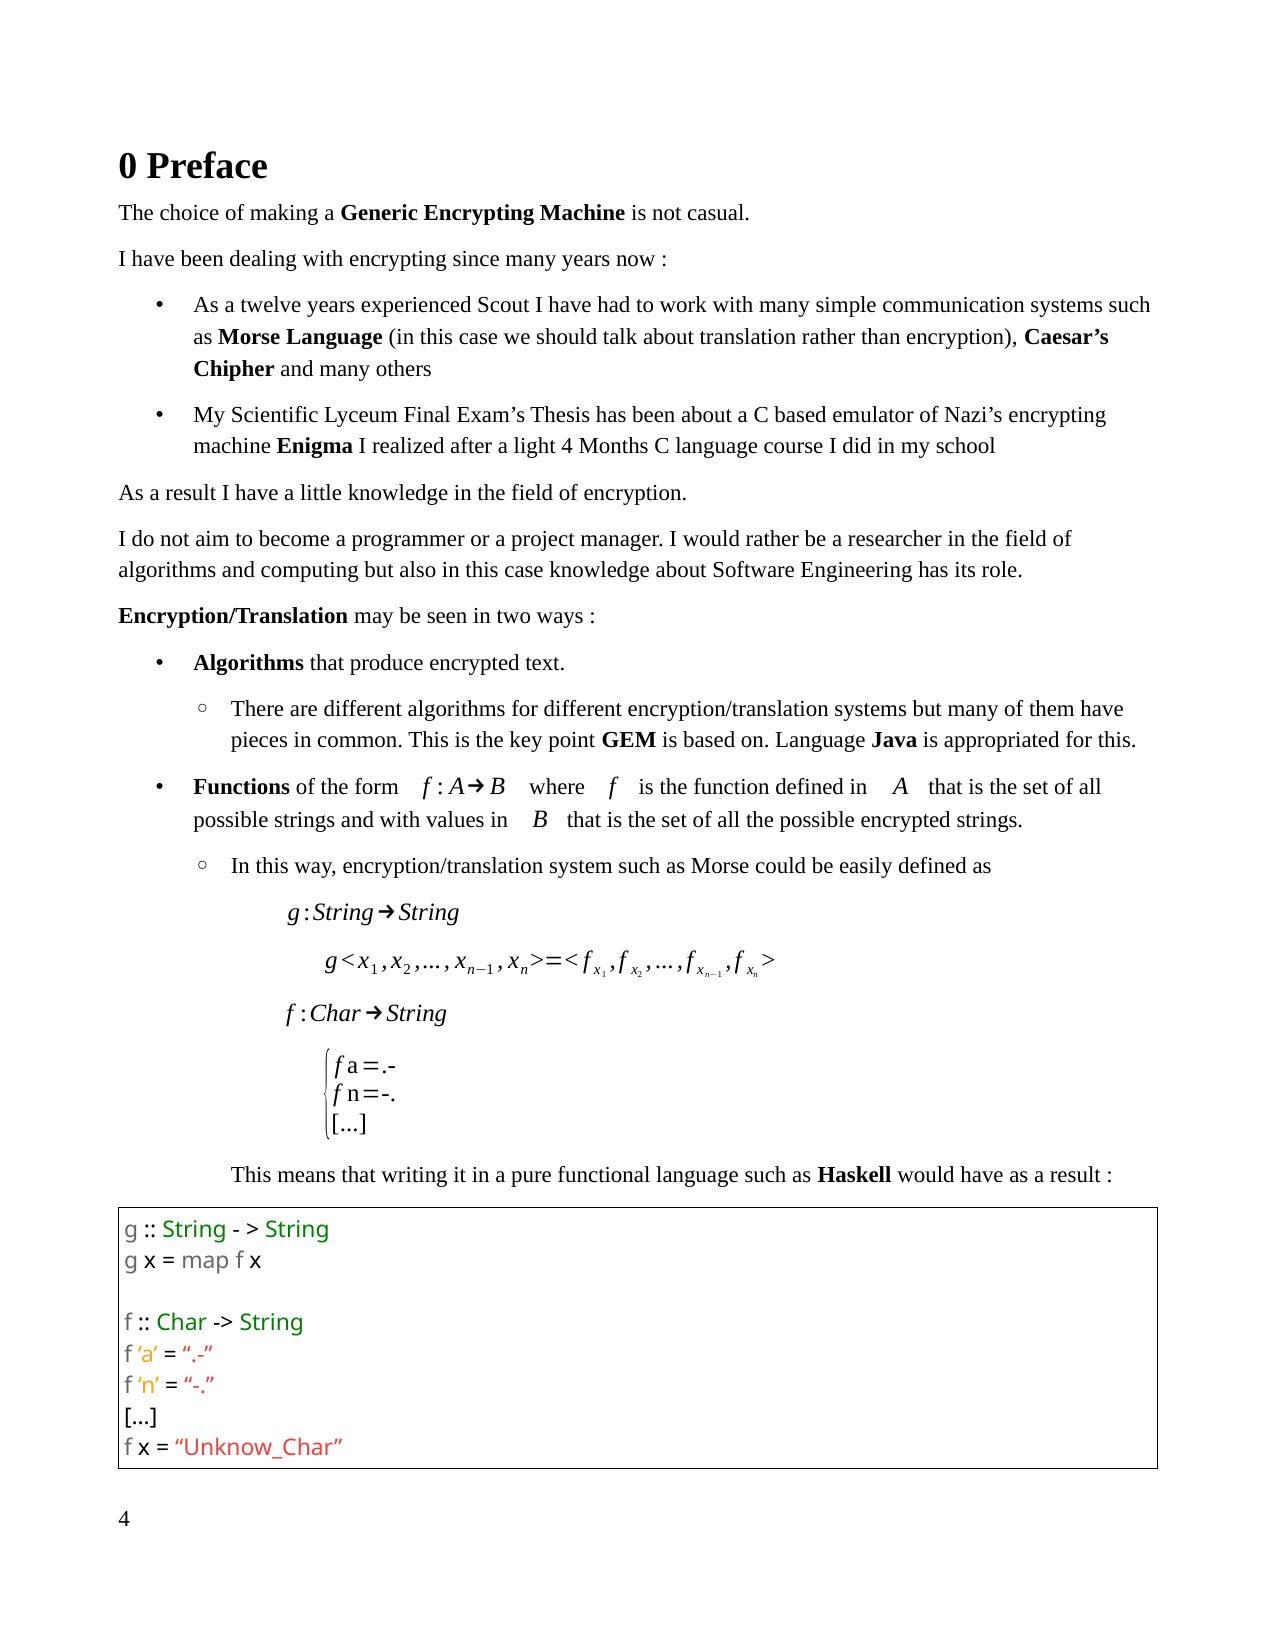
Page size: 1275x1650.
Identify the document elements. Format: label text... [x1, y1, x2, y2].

table_header g :: String - > String g x = map f x f :: Char -> String f ‘a’ = “.-” f ‘n’ = “-.” […] f x = “Unknow_Char” [119, 1208, 1157, 1468]
list Functions of the form where is the function defined in that is the set of all possible strings and with values in that is the set of all the possible encrypted strings. [156, 772, 1157, 833]
list In this way, encryption/translation system such as Morse could be easily defined as [193, 853, 1157, 879]
subtitle 0 Preface [118, 143, 1157, 187]
text I do not aim to become a programmer or a project manager. I would rather be a researcher in the field of algorithms and computing but also in this case knowledge about Software Engineering has its role. [118, 525, 1157, 583]
text I have been dealing with encrypting since many years now : [118, 245, 1157, 272]
text Encryption/Translation may be seen in two ways : [118, 602, 1157, 629]
list Algorithms that produce encrypted text. [156, 648, 1157, 675]
list As a twelve years experienced Scout I have had to work with many simple communication systems such as Morse Language (in this case we should talk about translation rather than encryption), Caesar’s Chipher and many others [156, 292, 1157, 381]
list There are different algorithms for different encryption/translation systems but many of them have pieces in common. This is the key point GEM is based on. Language Java is appropriated for this. [193, 695, 1157, 753]
list My Scientific Lyceum Final Exam’s Thesis has been about a C based emulator of Nazi’s encrypting machine Enigma I realized after a light 4 Months C language course I did in my school [156, 401, 1157, 459]
text As a result I have a little knowledge in the field of encryption. [118, 478, 1157, 505]
text The choice of making a Generic Encrypting Machine is not casual. [118, 199, 1157, 226]
list This means that writing it in a pure functional language such as Haskell would have as a result : [193, 1161, 1157, 1187]
